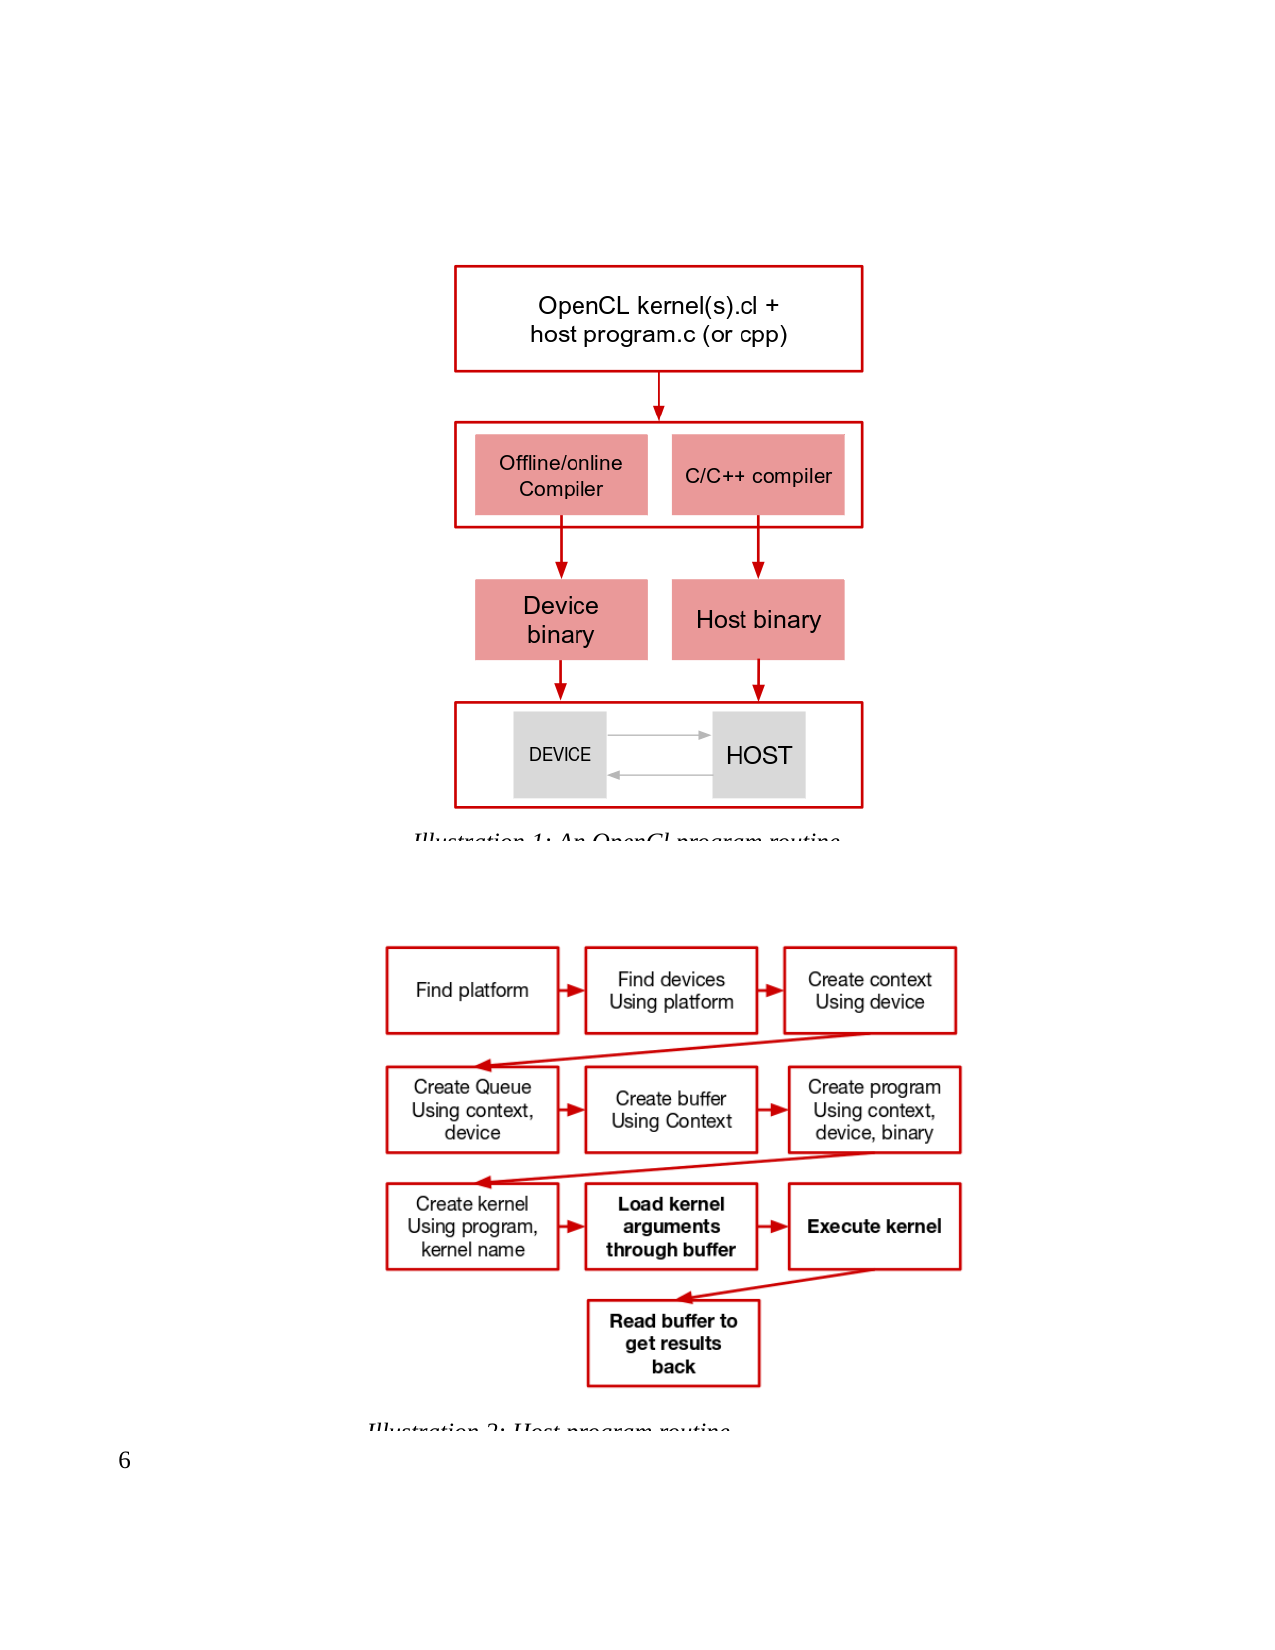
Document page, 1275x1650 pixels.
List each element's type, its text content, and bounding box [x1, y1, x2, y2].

text Illustration 1: An OpenCl program routine. [412, 827, 877, 841]
text Illustration 2: Host program routine [366, 1417, 962, 1431]
picture [366, 932, 977, 1417]
picture [412, 252, 892, 827]
